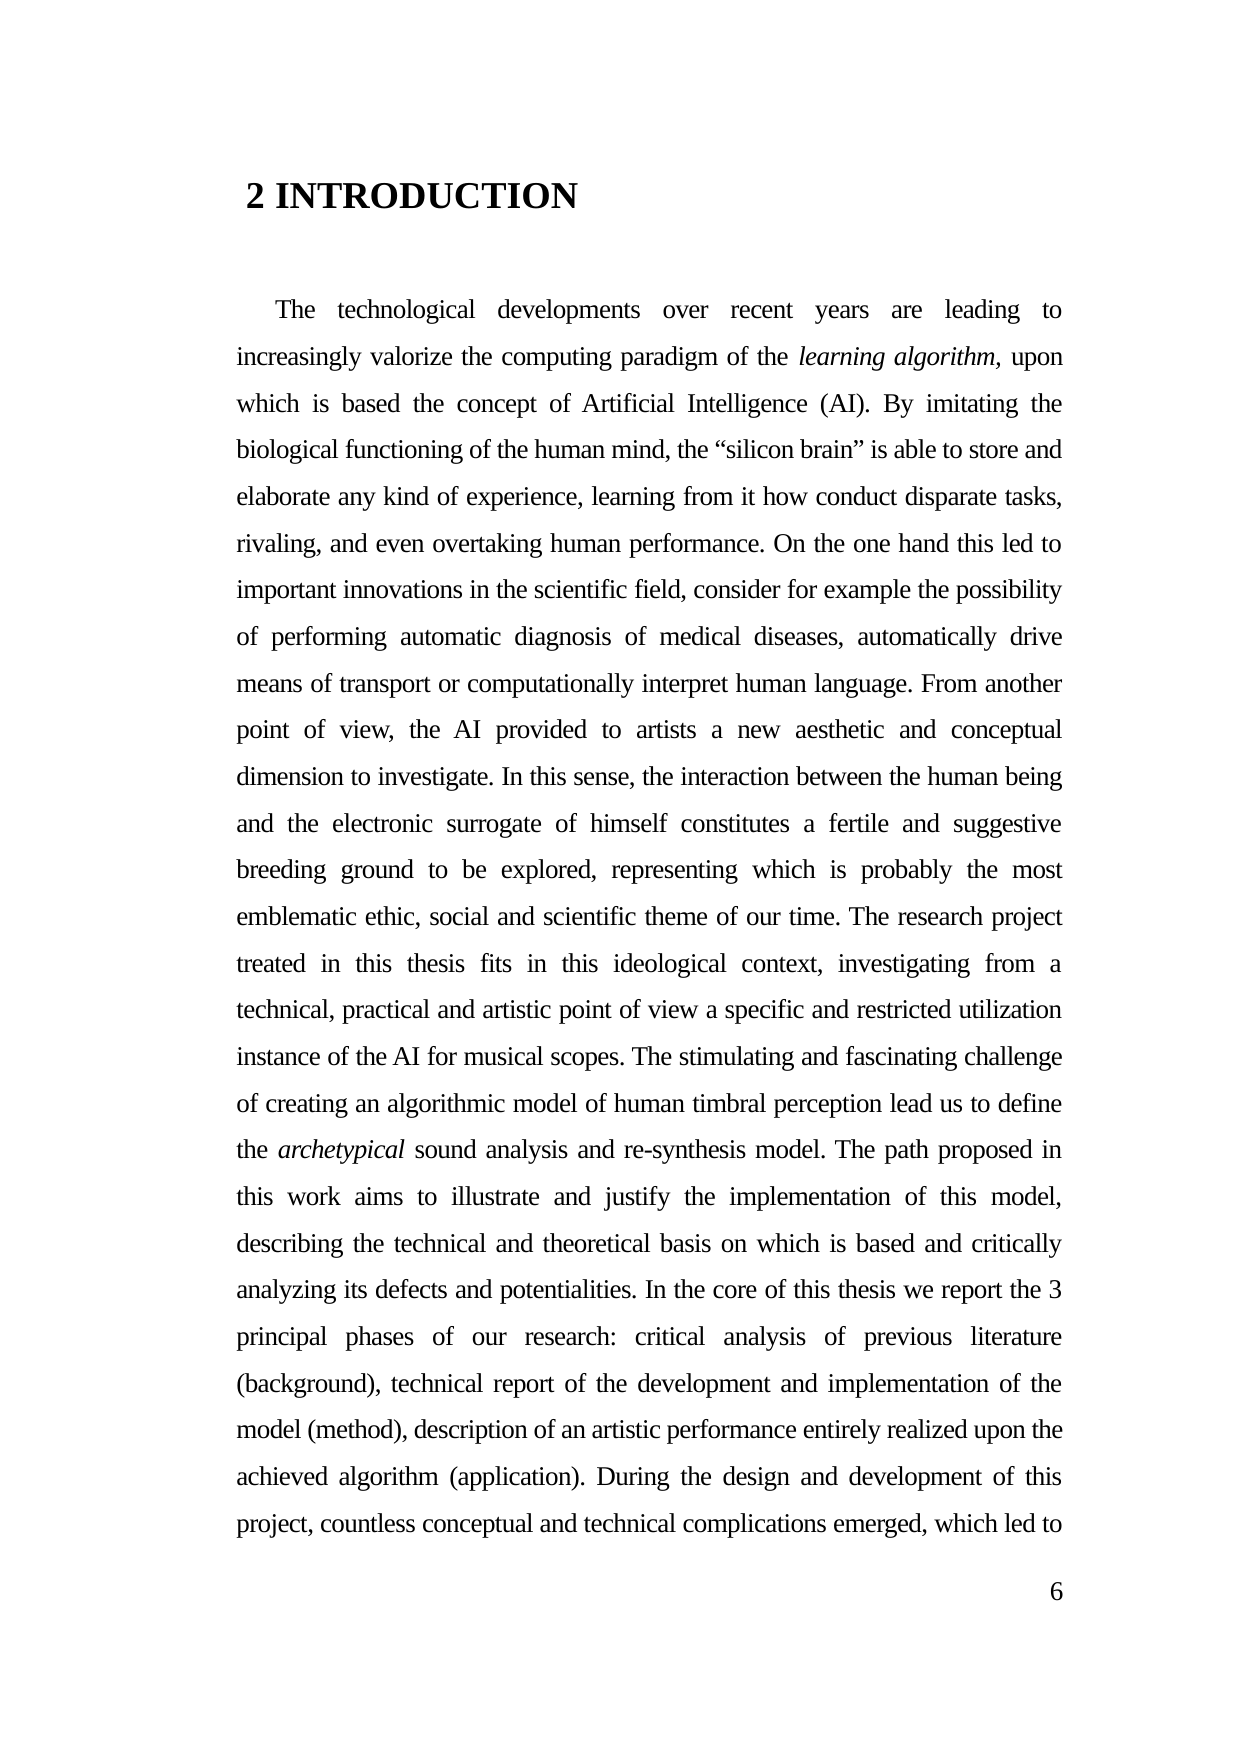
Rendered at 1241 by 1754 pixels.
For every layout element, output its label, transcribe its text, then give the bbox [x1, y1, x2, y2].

text The technological developments over recent years are leading to increasingly valorize the computing paradigm of the learning algorithm, upon which is based the concept of Artificial Intelligence (AI). By imitating the biological functioning of the human mind, the “silicon brain” is able to store and elaborate any kind of experience, learning from it how conduct disparate tasks, rivaling, and even overtaking human performance. On the one hand this led to important innovations in the scientific field, consider for example the possibility of performing automatic diagnosis of medical diseases, automatically drive means of transport or computationally interpret human language. From another point of view, the AI provided to artists a new aesthetic and conceptual dimension to investigate. In this sense, the interaction between the human being and the electronic surrogate of himself constitutes a fertile and suggestive breeding ground to be explored, representing which is probably the most emblematic ethic, social and scientific theme of our time. The research project treated in this thesis fits in this ideological context, investigating from a technical, practical and artistic point of view a specific and restricted utilization instance of the AI for musical scopes. The stimulating and fascinating challenge of creating an algorithmic model of human timbral perception lead us to define the archetypical sound analysis and re-synthesis model. The path proposed in this work aims to illustrate and justify the implementation of this model, describing the technical and theoretical basis on which is based and critically analyzing its defects and potentialities. In the core of this thesis we report the 3 principal phases of our research: critical analysis of previous literature (background), technical report of the development and implementation of the model (method), description of an artistic performance entirely realized upon the achieved algorithm (application). During the design and development of this project, countless conceptual and technical complications emerged, which led to [236, 294, 1063, 1538]
subtitle INTRODUCTION [236, 173, 1063, 216]
